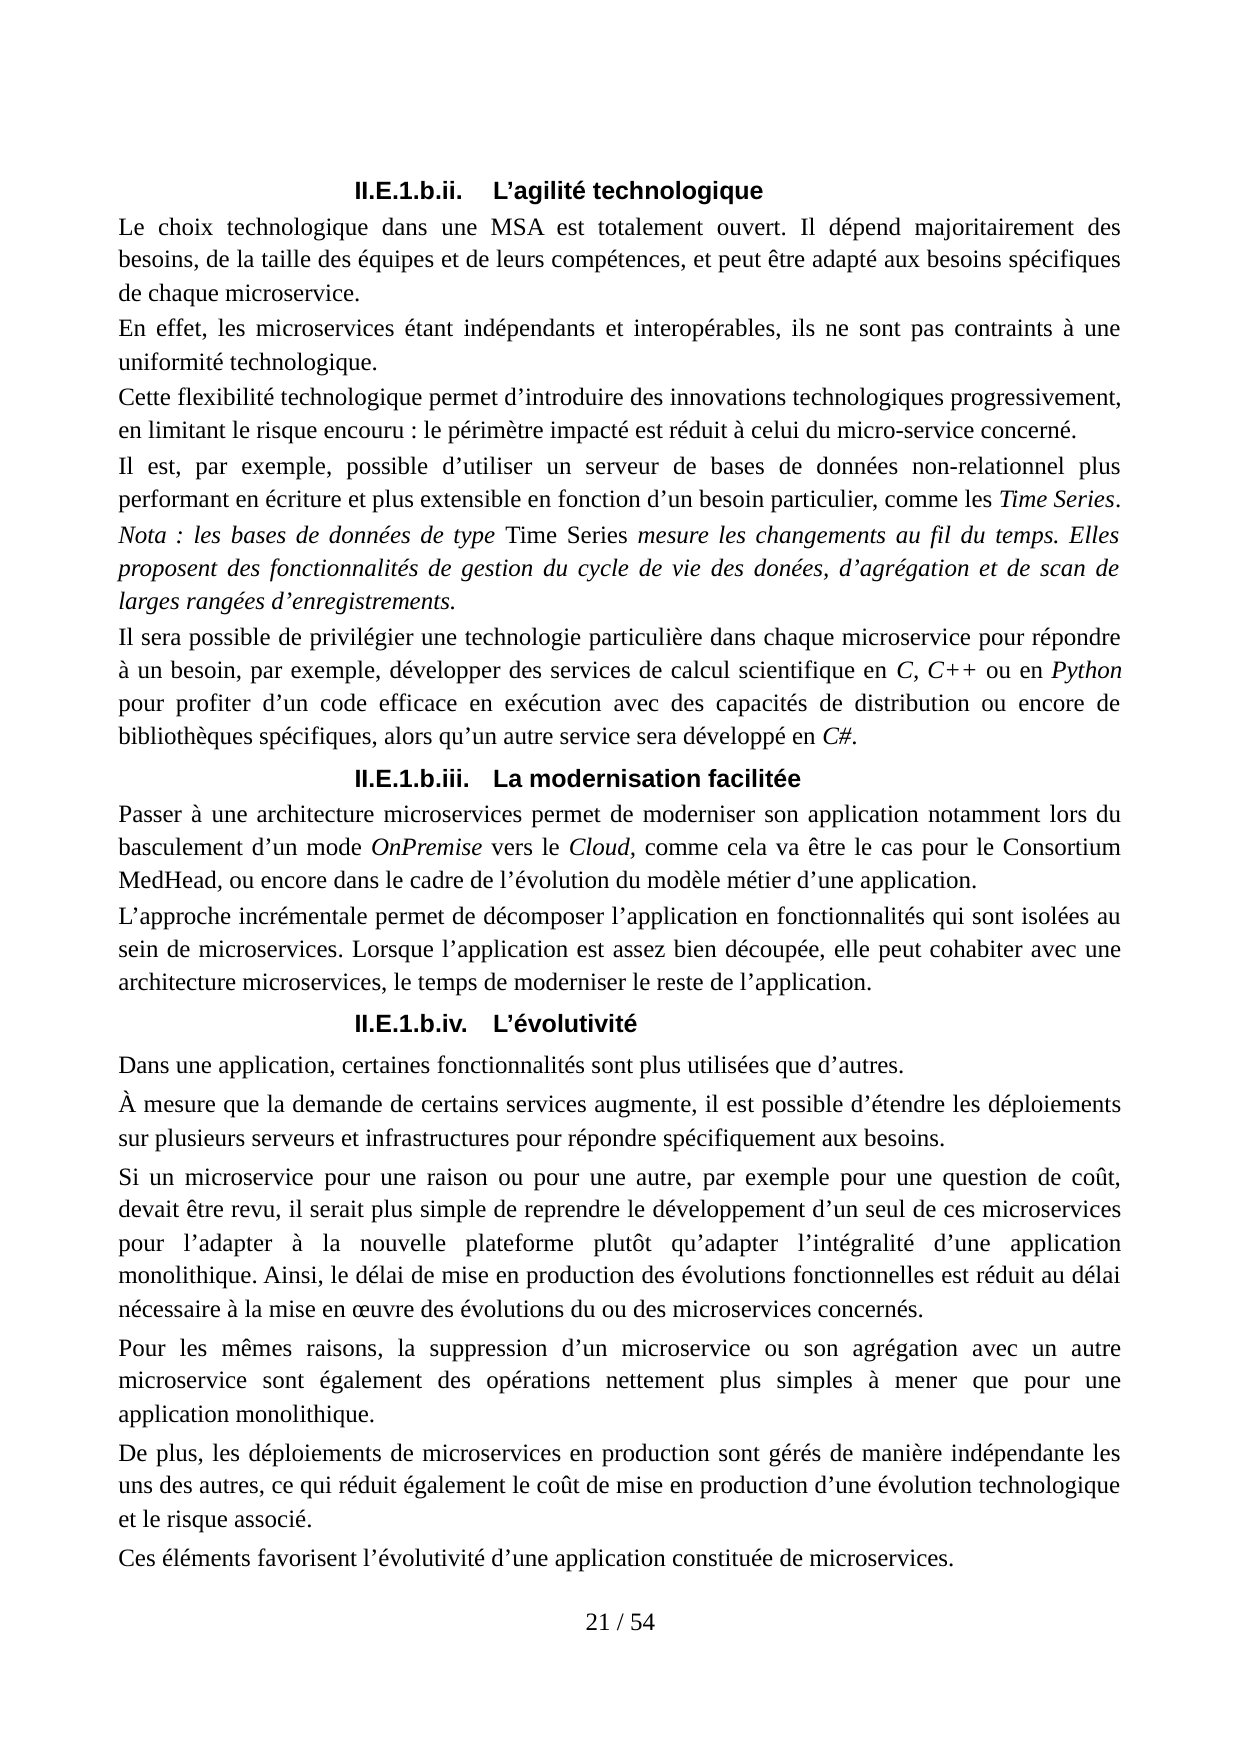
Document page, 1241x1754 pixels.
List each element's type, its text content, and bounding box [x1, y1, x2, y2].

text En effet, les microservices étant indépendants et interopérables, ils ne sont pas contraints à une uniformité technologique. [118, 313, 1122, 375]
text Si un microservice pour une raison ou pour une autre, par exemple pour une question de coût, devait être revu, il serait plus simple de reprendre le développement d’un seul de ces microservices pour l’adapter à la nouvelle plateforme plutôt qu’adapter l’intégralité d’une application monolithique. Ainsi, le délai de mise en production des évolutions fonctionnelles est réduit au délai nécessaire à la mise en œuvre des évolutions du ou des microservices concernés. [118, 1162, 1122, 1322]
text De plus, les déploiements de microservices en production sont gérés de manière indépendante les uns des autres, ce qui réduit également le coût de mise en production d’une évolution technologique et le risque associé. [118, 1438, 1122, 1532]
text Il est, par exemple, possible d’utiliser un serveur de bases de données non-relationnel plus performant en écriture et plus extensible en fonction d’un besoin particulier, comme les Time Series. [118, 451, 1122, 513]
text Le choix technologique dans une MSA est totalement ouvert. Il dépend majoritairement des besoins, de la taille des équipes et de leurs compétences, et peut être adapté aux besoins spécifiques de chaque microservice. [118, 212, 1122, 306]
text Nota : les bases de données de type Time Series mesure les changements au fil du temps. Elles proposent des fonctionnalités de gestion du cycle de vie des donées, d’agrégation et de scan de larges rangées d’enregistrements. [118, 520, 1122, 615]
text Ces éléments favorisent l’évolutivité d’une application constituée de microservices. [118, 1543, 1122, 1571]
text Cette flexibilité technologique permet d’introduire des innovations technologiques progressivement, en limitant le risque encouru : le périmètre impacté est réduit à celui du micro-service concerné. [118, 382, 1122, 444]
subtitle La modernisation facilitée [118, 764, 1122, 793]
text Passer à une architecture microservices permet de moderniser son application notamment lors du basculement d’un mode OnPremise vers le Cloud, comme cela va être le cas pour le Consortium MedHead, ou encore dans le cadre de l’évolution du modèle métier d’une application. [118, 799, 1122, 894]
text Dans une application, certaines fonctionnalités sont plus utilisées que d’autres. [118, 1051, 1122, 1079]
text Il sera possible de privilégier une technologie particulière dans chaque microservice pour répondre à un besoin, par exemple, développer des services de calcul scientifique en C, C++ ou en Python pour profiter d’un code efficace en exécution avec des capacités de distribution ou encore de bibliothèques spécifiques, alors qu’un autre service sera développé en C#. [118, 622, 1122, 750]
text À mesure que la demande de certains services augmente, il est possible d’étendre les déploiements sur plusieurs serveurs et infrastructures pour répondre spécifiquement aux besoins. [118, 1089, 1122, 1151]
subtitle L’évolutivité [118, 1009, 1122, 1038]
text L’approche incrémentale permet de décomposer l’application en fonctionnalités qui sont isolées au sein de microservices. Lorsque l’application est assez bien découpée, elle peut cohabiter avec une architecture microservices, le temps de moderniser le reste de l’application. [118, 901, 1122, 996]
subtitle L’agilité technologique [118, 176, 1122, 205]
text Pour les mêmes raisons, la suppression d’un microservice ou son agrégation avec un autre microservice sont également des opérations nettement plus simples à mener que pour une application monolithique. [118, 1333, 1122, 1427]
